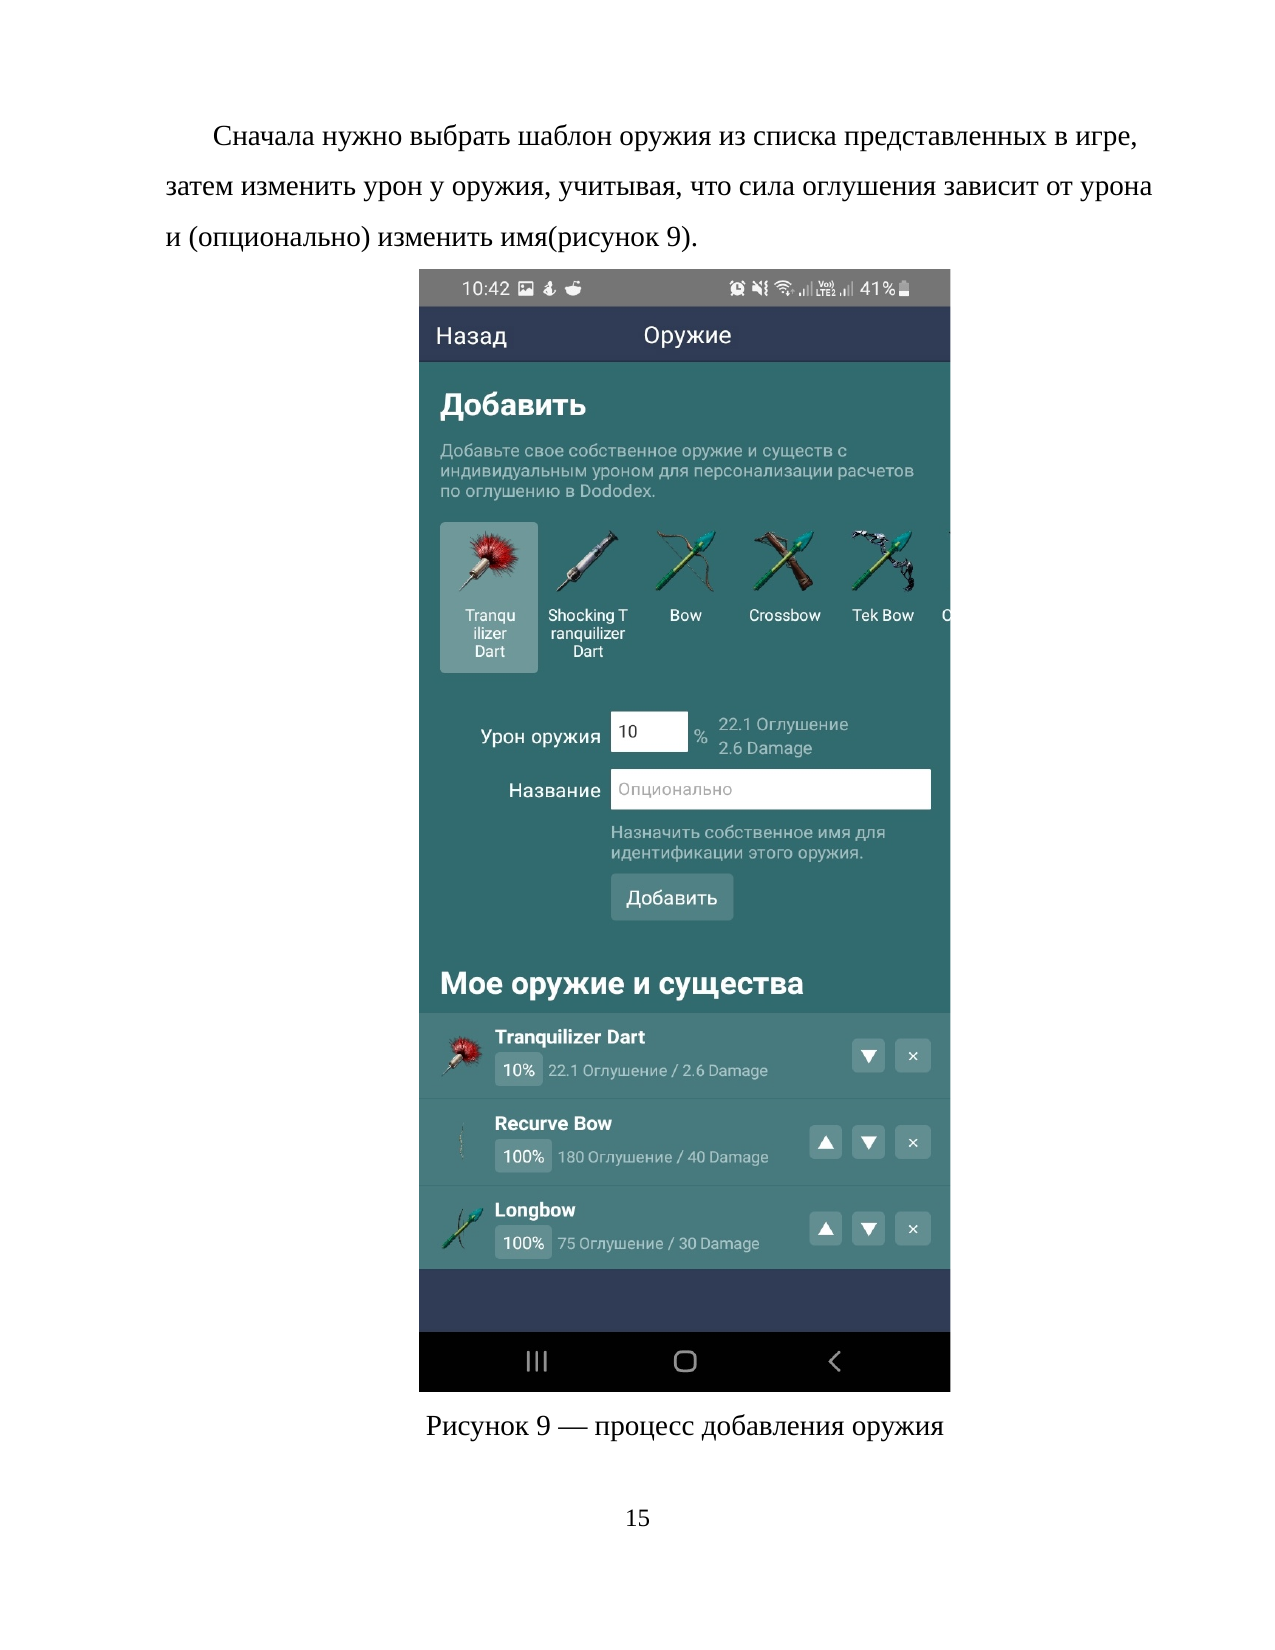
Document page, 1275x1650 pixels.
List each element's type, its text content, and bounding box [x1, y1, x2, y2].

picture [419, 269, 951, 1392]
list Сначала нужно выбрать шаблон оружия из списка представленных в игре, затем изменить урон у оружия, учитывая, что сила оглушения зависит от урона и (опционально) изменить имя(рисунок 9). [165, 118, 1157, 252]
list Рисунок 9 — процесс добавления оружия [165, 1408, 1157, 1441]
